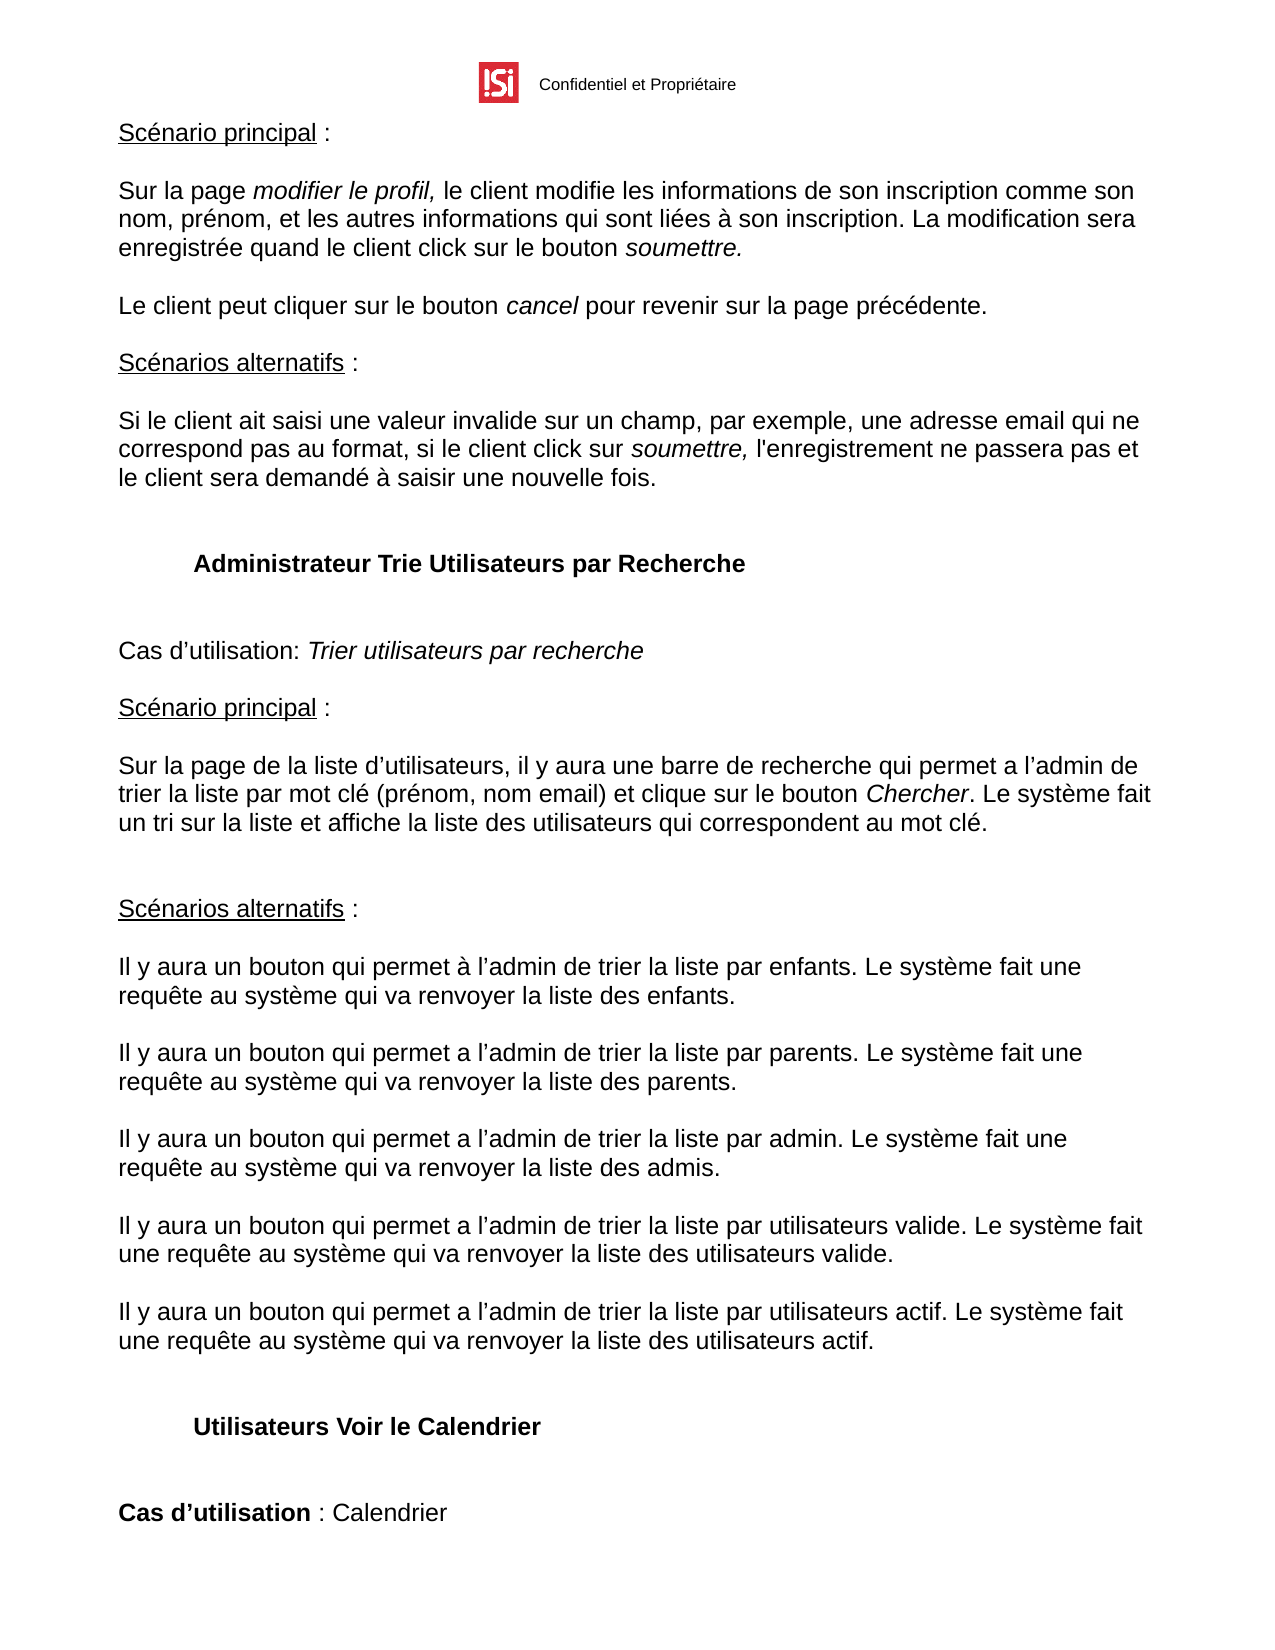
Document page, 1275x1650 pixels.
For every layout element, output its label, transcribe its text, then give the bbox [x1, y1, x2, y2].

text Il y aura un bouton qui permet a l’admin de trier la liste par utilisateurs actif. Le système fait une requête au système qui va renvoyer la liste des utilisateurs actif. [118, 1297, 1157, 1354]
text Scénario principal : [118, 118, 1157, 147]
text Cas d’utilisation: Trier utilisateurs par recherche [118, 636, 1157, 664]
text Scénarios alternatifs : [118, 894, 1157, 923]
text Sur la page modifier le profil, le client modifie les informations de son inscription comme son nom, prénom, et les autres informations qui sont liées à son inscription. La modification sera enregistrée quand le client click sur le bouton soumettre. [118, 176, 1157, 262]
subtitle Utilisateurs Voir le Calendrier [193, 1412, 1157, 1441]
text Il y aura un bouton qui permet à l’admin de trier la liste par enfants. Le système fait une requête au système qui va renvoyer la liste des enfants. [118, 952, 1157, 1009]
text Scénario principal : [118, 693, 1157, 722]
text Si le client ait saisi une valeur invalide sur un champ, par exemple, une adresse email qui ne correspond pas au format, si le client click sur soumettre, l'enregistrement ne passera pas et le client sera demandé à saisir une nouvelle fois. [118, 406, 1157, 492]
text Cas d’utilisation : Calendrier [118, 1498, 1157, 1527]
subtitle Administrateur Trie Utilisateurs par Recherche [193, 549, 1157, 578]
text Scénarios alternatifs : [118, 348, 1157, 377]
text Sur la page de la liste d’utilisateurs, il y aura une barre de recherche qui permet a l’admin de trier la liste par mot clé (prénom, nom email) et clique sur le bouton Chercher. Le système fait un tri sur la liste et affiche la liste des utilisateurs qui correspondent au mot clé. [118, 751, 1157, 837]
text Il y aura un bouton qui permet a l’admin de trier la liste par utilisateurs valide. Le système fait une requête au système qui va renvoyer la liste des utilisateurs valide. [118, 1211, 1157, 1268]
text Il y aura un bouton qui permet a l’admin de trier la liste par admin. Le système fait une requête au système qui va renvoyer la liste des admis. [118, 1124, 1157, 1182]
text Il y aura un bouton qui permet a l’admin de trier la liste par parents. Le système fait une requête au système qui va renvoyer la liste des parents. [118, 1038, 1157, 1096]
text Le client peut cliquer sur le bouton cancel pour revenir sur la page précédente. [118, 291, 1157, 319]
picture [478, 62, 519, 103]
